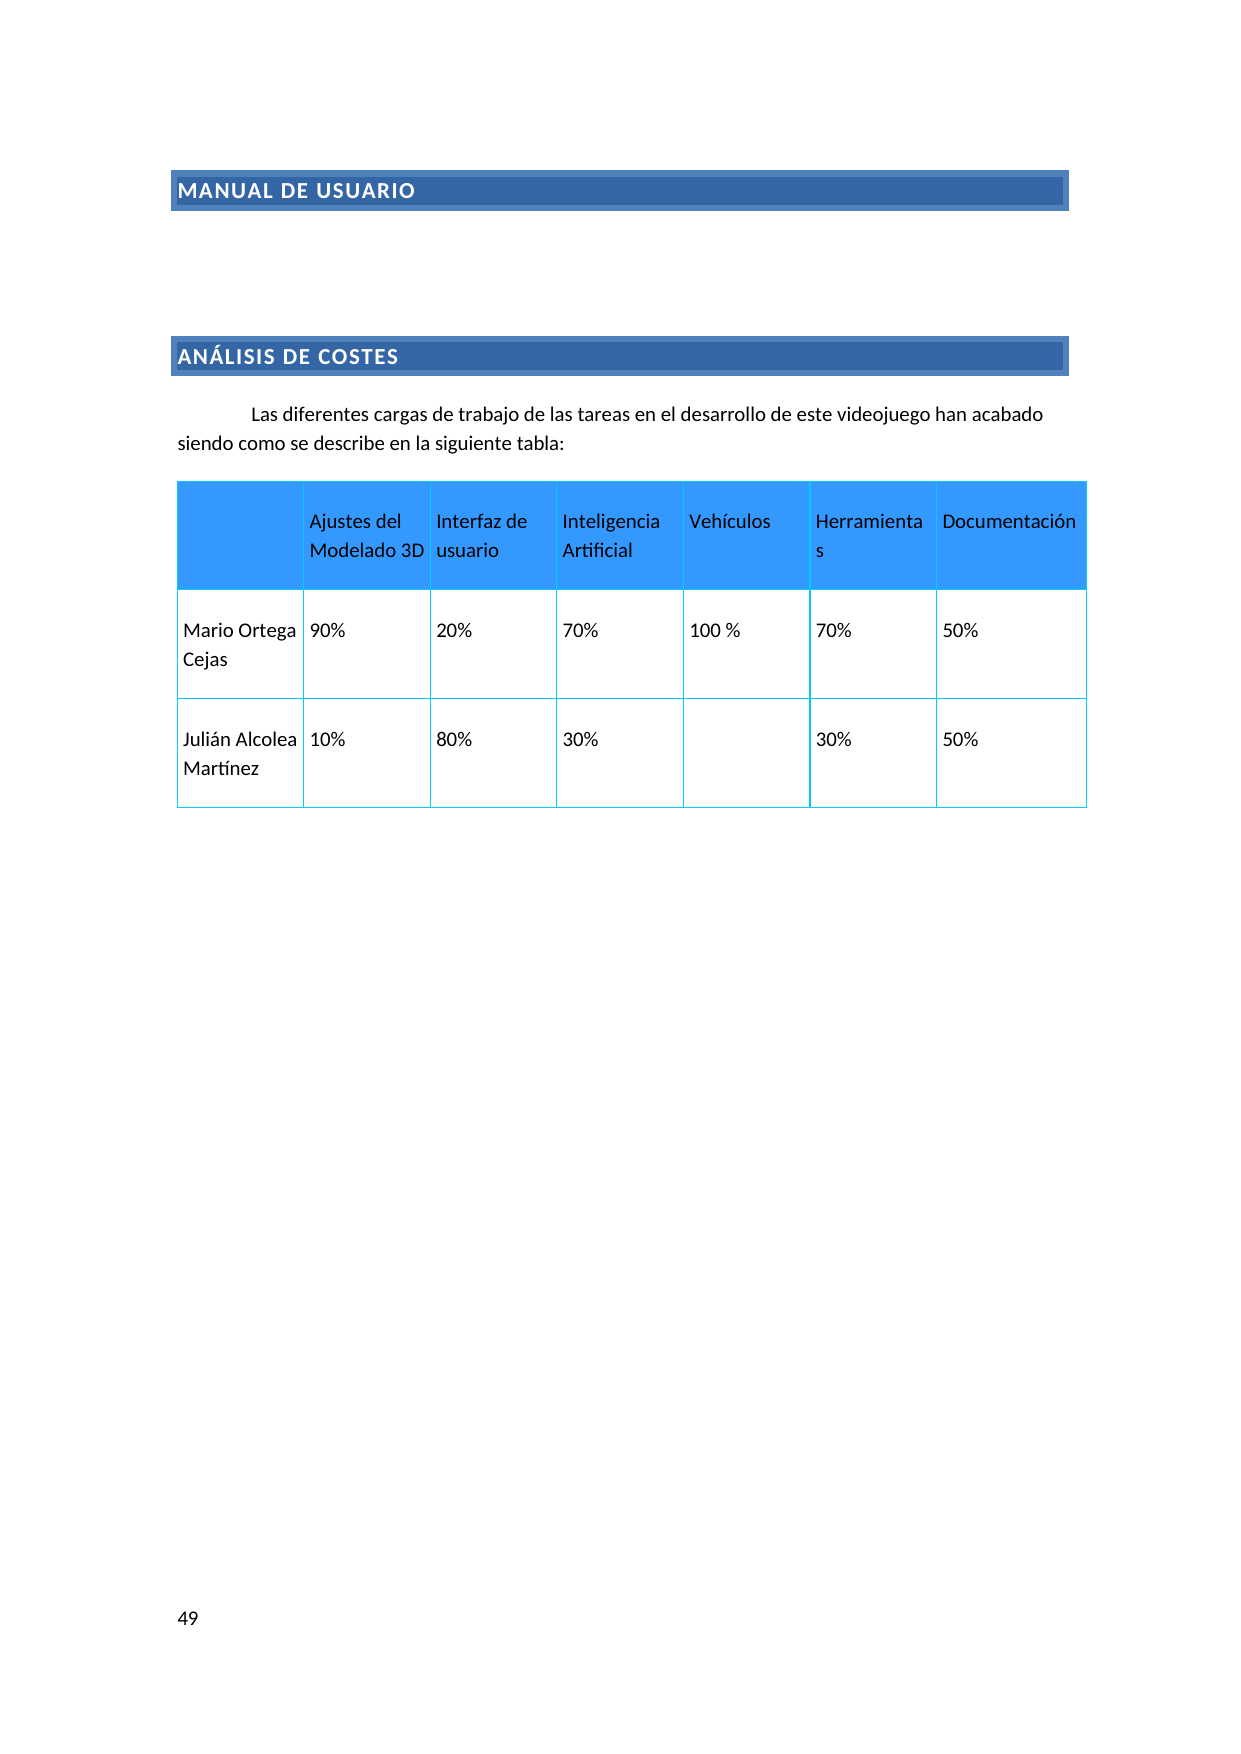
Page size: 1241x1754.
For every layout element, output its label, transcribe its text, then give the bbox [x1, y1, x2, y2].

table_cell 100 % [684, 590, 809, 698]
table_cell 10% [304, 699, 430, 807]
table_cell 50% [937, 590, 1086, 698]
table_cell 30% [811, 699, 936, 807]
table_cell 20% [431, 590, 556, 698]
table_cell 80% [431, 699, 556, 807]
table_header Vehículos [684, 482, 809, 589]
table_cell 30% [557, 699, 683, 807]
table_cell 70% [557, 590, 683, 698]
subtitle MANUAL DE USUARIO [177, 177, 1063, 205]
table_cell 70% [811, 590, 936, 698]
table_header [178, 482, 303, 589]
table_cell Julián Alcolea Martínez [178, 699, 303, 807]
table_cell 50% [937, 699, 1086, 807]
table_cell [684, 699, 809, 807]
table_header Herramientas [811, 482, 936, 589]
table_header Inteligencia Artificial [557, 482, 683, 589]
table_cell Mario Ortega Cejas [178, 590, 303, 698]
text Las diferentes cargas de trabajo de las tareas en el desarrollo de este videojuego han acabado siendo como se describe en la siguiente tabla: [177, 401, 1063, 456]
table_cell 90% [304, 590, 430, 698]
table_header Documentación [937, 482, 1086, 589]
table_header Interfaz de usuario [431, 482, 556, 589]
table_header Ajustes del Modelado 3D [304, 482, 430, 589]
subtitle ANÁLISIS DE COSTES [177, 342, 1063, 370]
